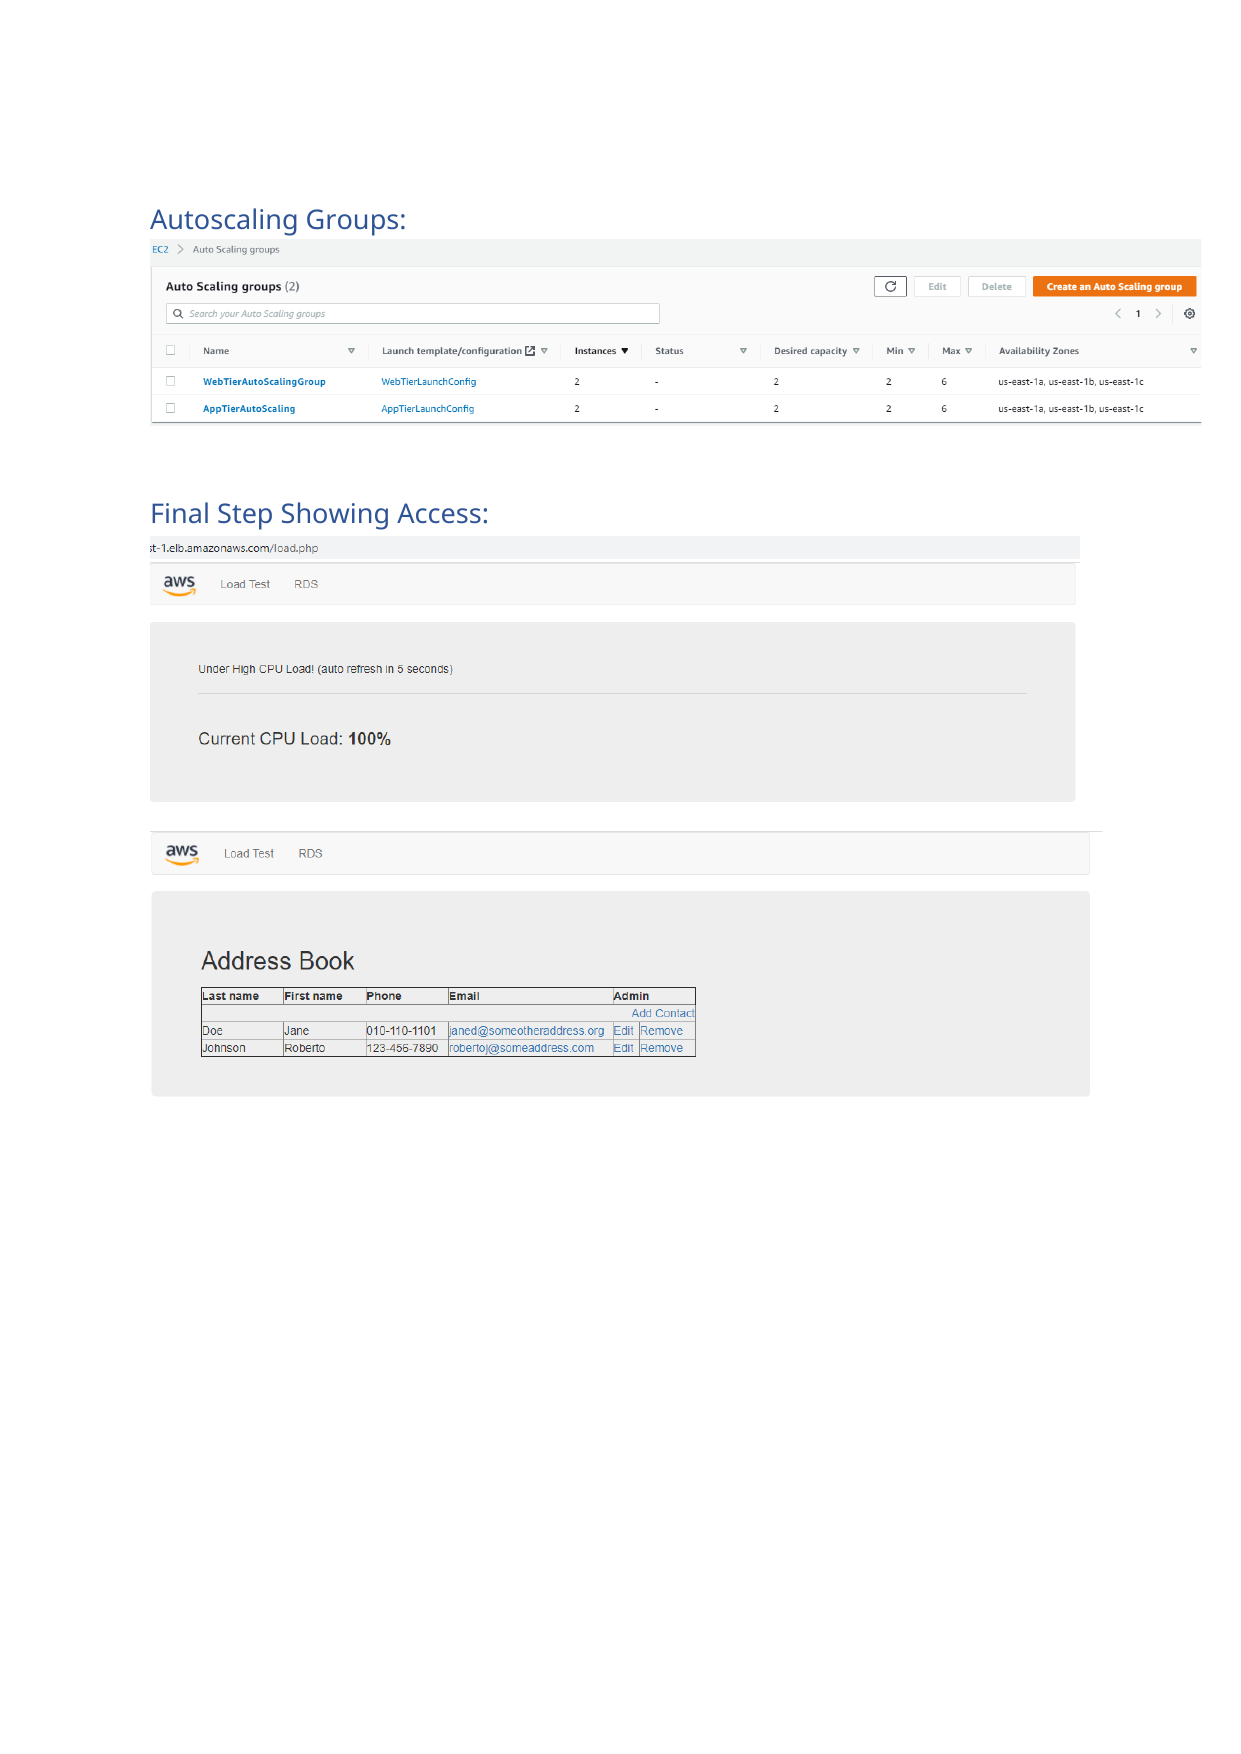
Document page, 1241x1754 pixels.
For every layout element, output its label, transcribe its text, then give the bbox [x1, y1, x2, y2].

subtitle Final Step Showing Access: [150, 494, 1090, 531]
subtitle Autoscaling Groups: [150, 201, 1090, 237]
